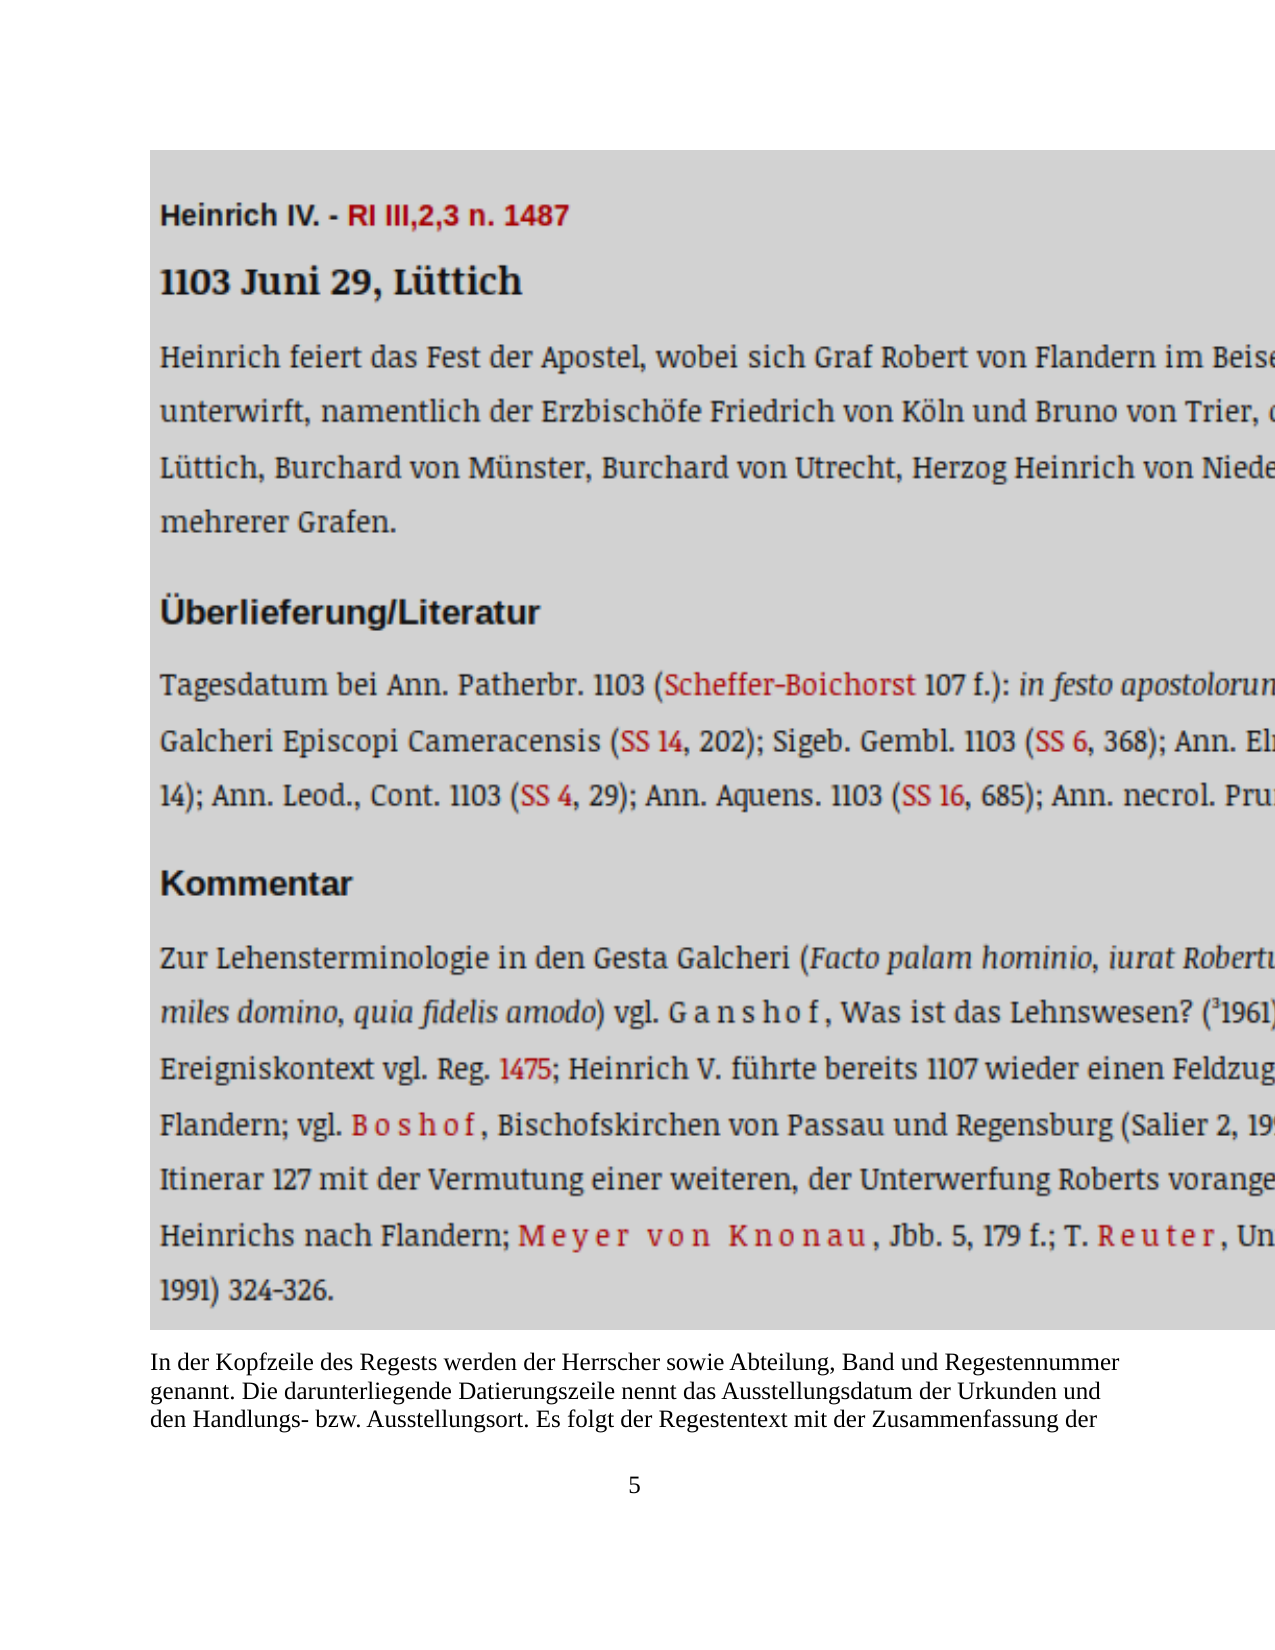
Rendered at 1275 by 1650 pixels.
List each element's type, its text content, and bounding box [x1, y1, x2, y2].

text In der Kopfzeile des Regests werden der Herrscher sowie Abteilung, Band und Regestennummer genannt. Die darunterliegende Datierungszeile nennt das Ausstellungsdatum der Urkunden und den Handlungs- bzw. Ausstellungsort. Es folgt der Regestentext mit der Zusammenfassung der [150, 1347, 1125, 1433]
picture [150, 150, 1275, 1330]
